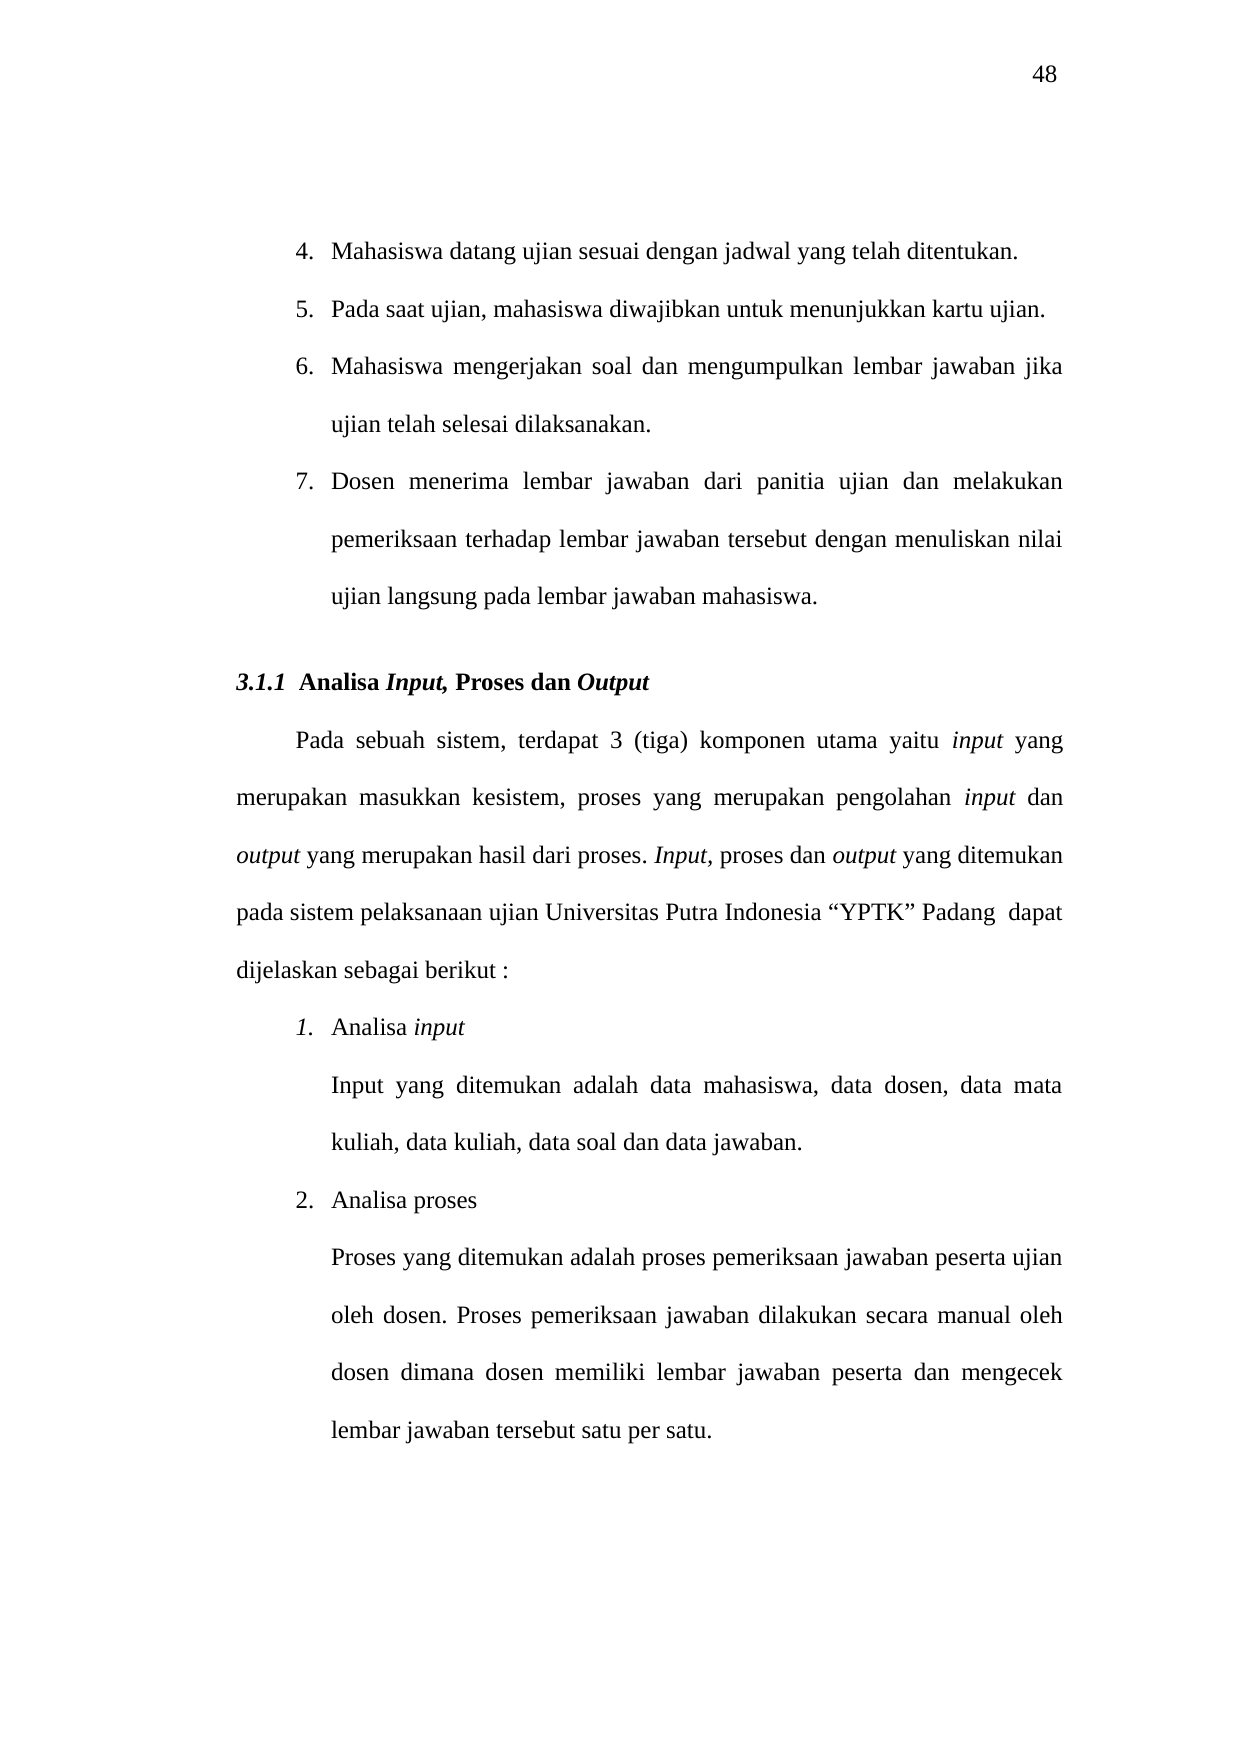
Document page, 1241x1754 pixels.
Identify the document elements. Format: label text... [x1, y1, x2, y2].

list Proses yang ditemukan adalah proses pemeriksaan jawaban peserta ujian oleh dosen. Proses pemeriksaan jawaban dilakukan secara manual oleh dosen dimana dosen memiliki lembar jawaban peserta dan mengecek lembar jawaban tersebut satu per satu. [295, 1242, 1063, 1444]
subtitle Analisa Input, Proses dan Output [236, 667, 1063, 696]
list Pada saat ujian, mahasiswa diwajibkan untuk menunjukkan kartu ujian. [295, 294, 1063, 322]
list Dosen menerima lembar jawaban dari panitia ujian dan melakukan pemeriksaan terhadap lembar jawaban tersebut dengan menuliskan nilai ujian langsung pada lembar jawaban mahasiswa. [295, 466, 1063, 610]
list Mahasiswa mengerjakan soal dan mengumpulkan lembar jawaban jika ujian telah selesai dilaksanakan. [295, 351, 1063, 437]
text Pada sebuah sistem, terdapat 3 (tiga) komponen utama yaitu input yang merupakan masukkan kesistem, proses yang merupakan pengolahan input dan output yang merupakan hasil dari proses. Input, proses dan output yang ditemukan pada sistem pelaksanaan ujian Universitas Putra Indonesia “YPTK” Padang dapat dijelaskan sebagai berikut : [236, 725, 1063, 984]
list Input yang ditemukan adalah data mahasiswa, data dosen, data mata kuliah, data kuliah, data soal dan data jawaban. [295, 1070, 1063, 1156]
list Analisa input [295, 1012, 1063, 1041]
list Analisa proses [295, 1185, 1063, 1214]
list Mahasiswa datang ujian sesuai dengan jadwal yang telah ditentukan. [295, 236, 1063, 265]
